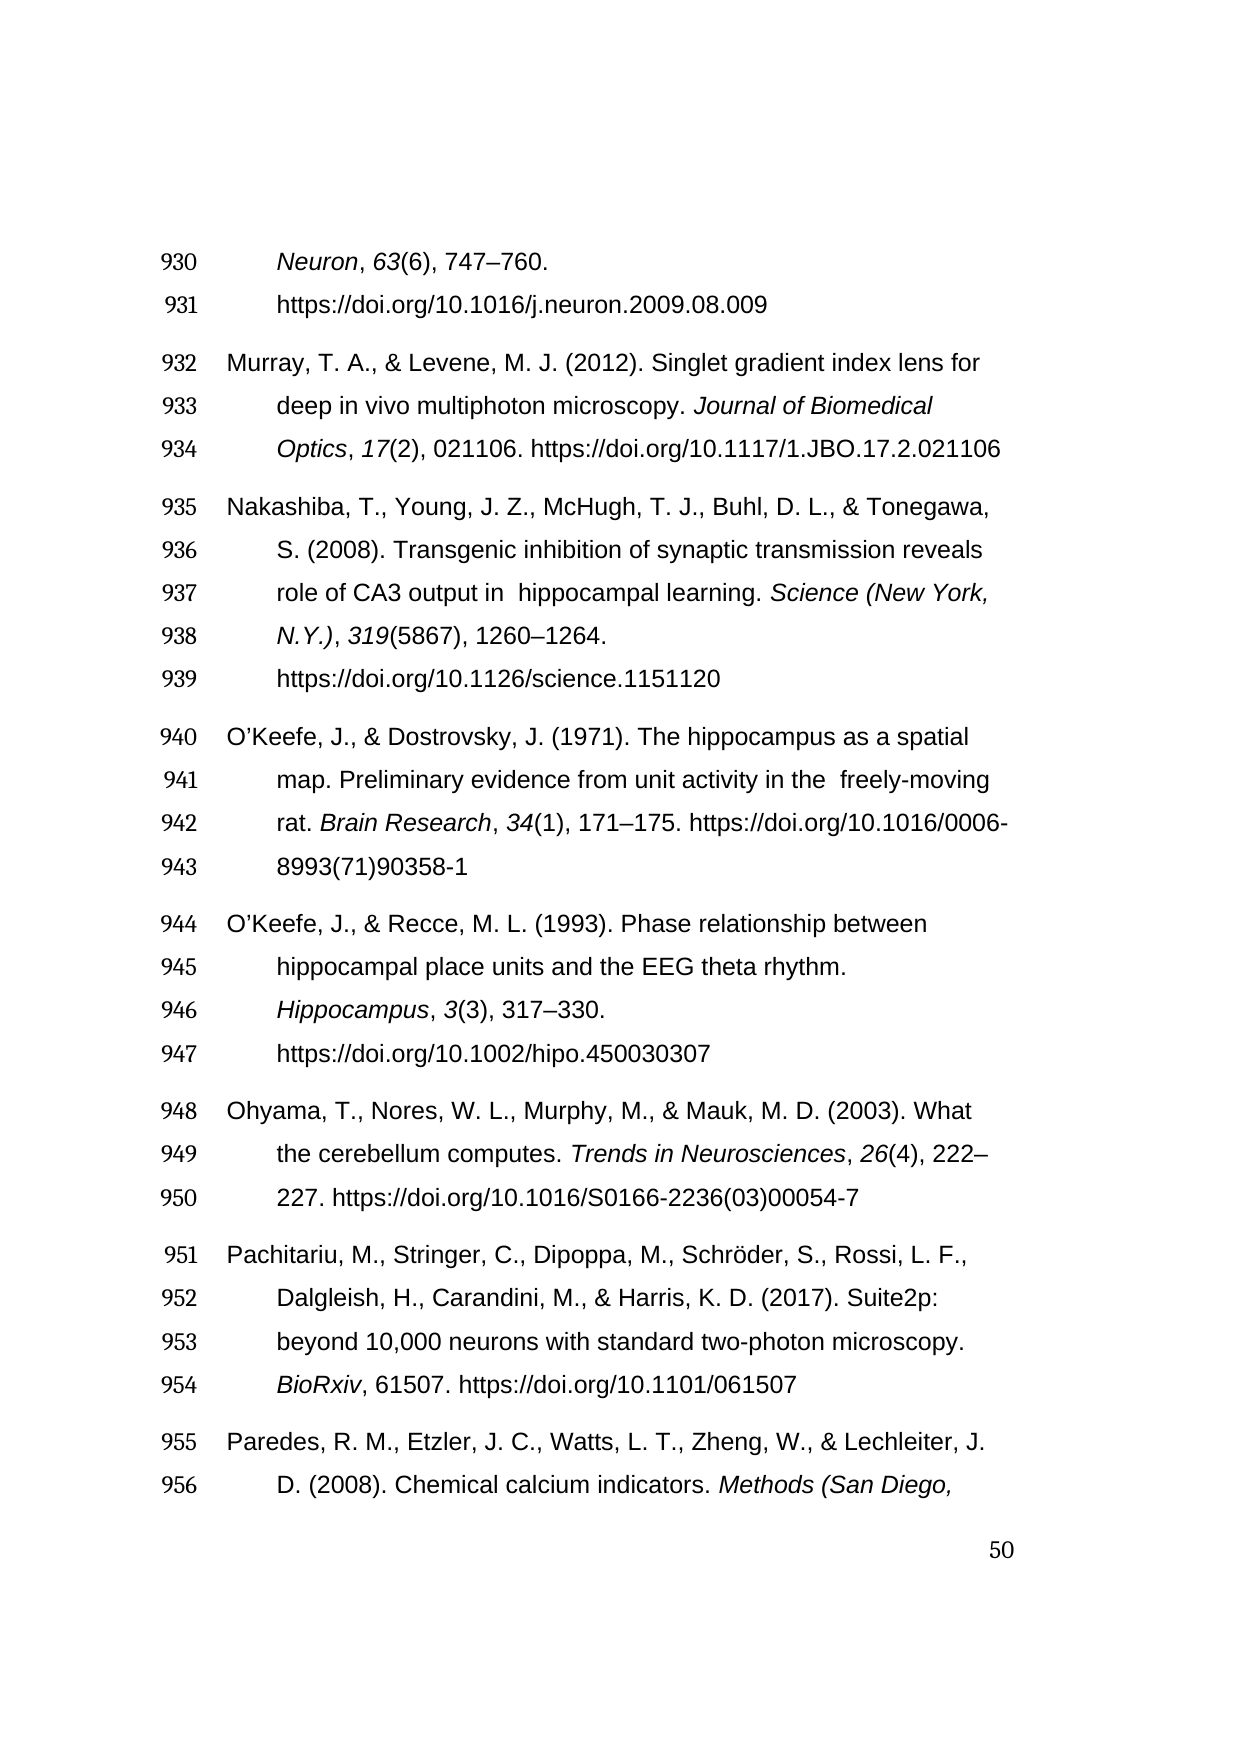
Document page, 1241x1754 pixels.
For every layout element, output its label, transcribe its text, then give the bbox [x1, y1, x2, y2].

text Murray, T. A., & Levene, M. J. (2012). Singlet gradient index lens for deep in vivo multiphoton microscopy. Journal of Biomedical Optics, 17(2), 021106. https://doi.org/10.1117/1.JBO.17.2.021106 [226, 348, 1014, 463]
text Nakashiba, T., Young, J. Z., McHugh, T. J., Buhl, D. L., & Tonegawa, S. (2008). Transgenic inhibition of synaptic transmission reveals role of CA3 output in hippocampal learning. Science (New York, N.Y.), 319(5867), 1260–1264. https://doi.org/10.1126/science.1151120 [226, 492, 1014, 693]
text O’Keefe, J., & Recce, M. L. (1993). Phase relationship between hippocampal place units and the EEG theta rhythm. Hippocampus, 3(3), 317–330. https://doi.org/10.1002/hipo.450030307 [226, 909, 1014, 1067]
text Pachitariu, M., Stringer, C., Dipoppa, M., Schröder, S., Rossi, L. F., Dalgleish, H., Carandini, M., & Harris, K. D. (2017). Suite2p: beyond 10,000 neurons with standard two-photon microscopy. BioRxiv, 61507. https://doi.org/10.1101/061507 [226, 1240, 1014, 1398]
text O’Keefe, J., & Dostrovsky, J. (1971). The hippocampus as a spatial map. Preliminary evidence from unit activity in the freely-moving rat. Brain Research, 34(1), 171–175. https://doi.org/10.1016/0006-8993(71)90358-1 [226, 722, 1014, 880]
text Neuron, 63(6), 747–760. https://doi.org/10.1016/j.neuron.2009.08.009 [226, 247, 1014, 319]
text Paredes, R. M., Etzler, J. C., Watts, L. T., Zheng, W., & Lechleiter, J. D. (2008). Chemical calcium indicators. Methods (San Diego, [226, 1427, 1014, 1499]
text Ohyama, T., Nores, W. L., Murphy, M., & Mauk, M. D. (2003). What the cerebellum computes. Trends in Neurosciences, 26(4), 222–227. https://doi.org/10.1016/S0166-2236(03)00054-7 [226, 1096, 1014, 1211]
